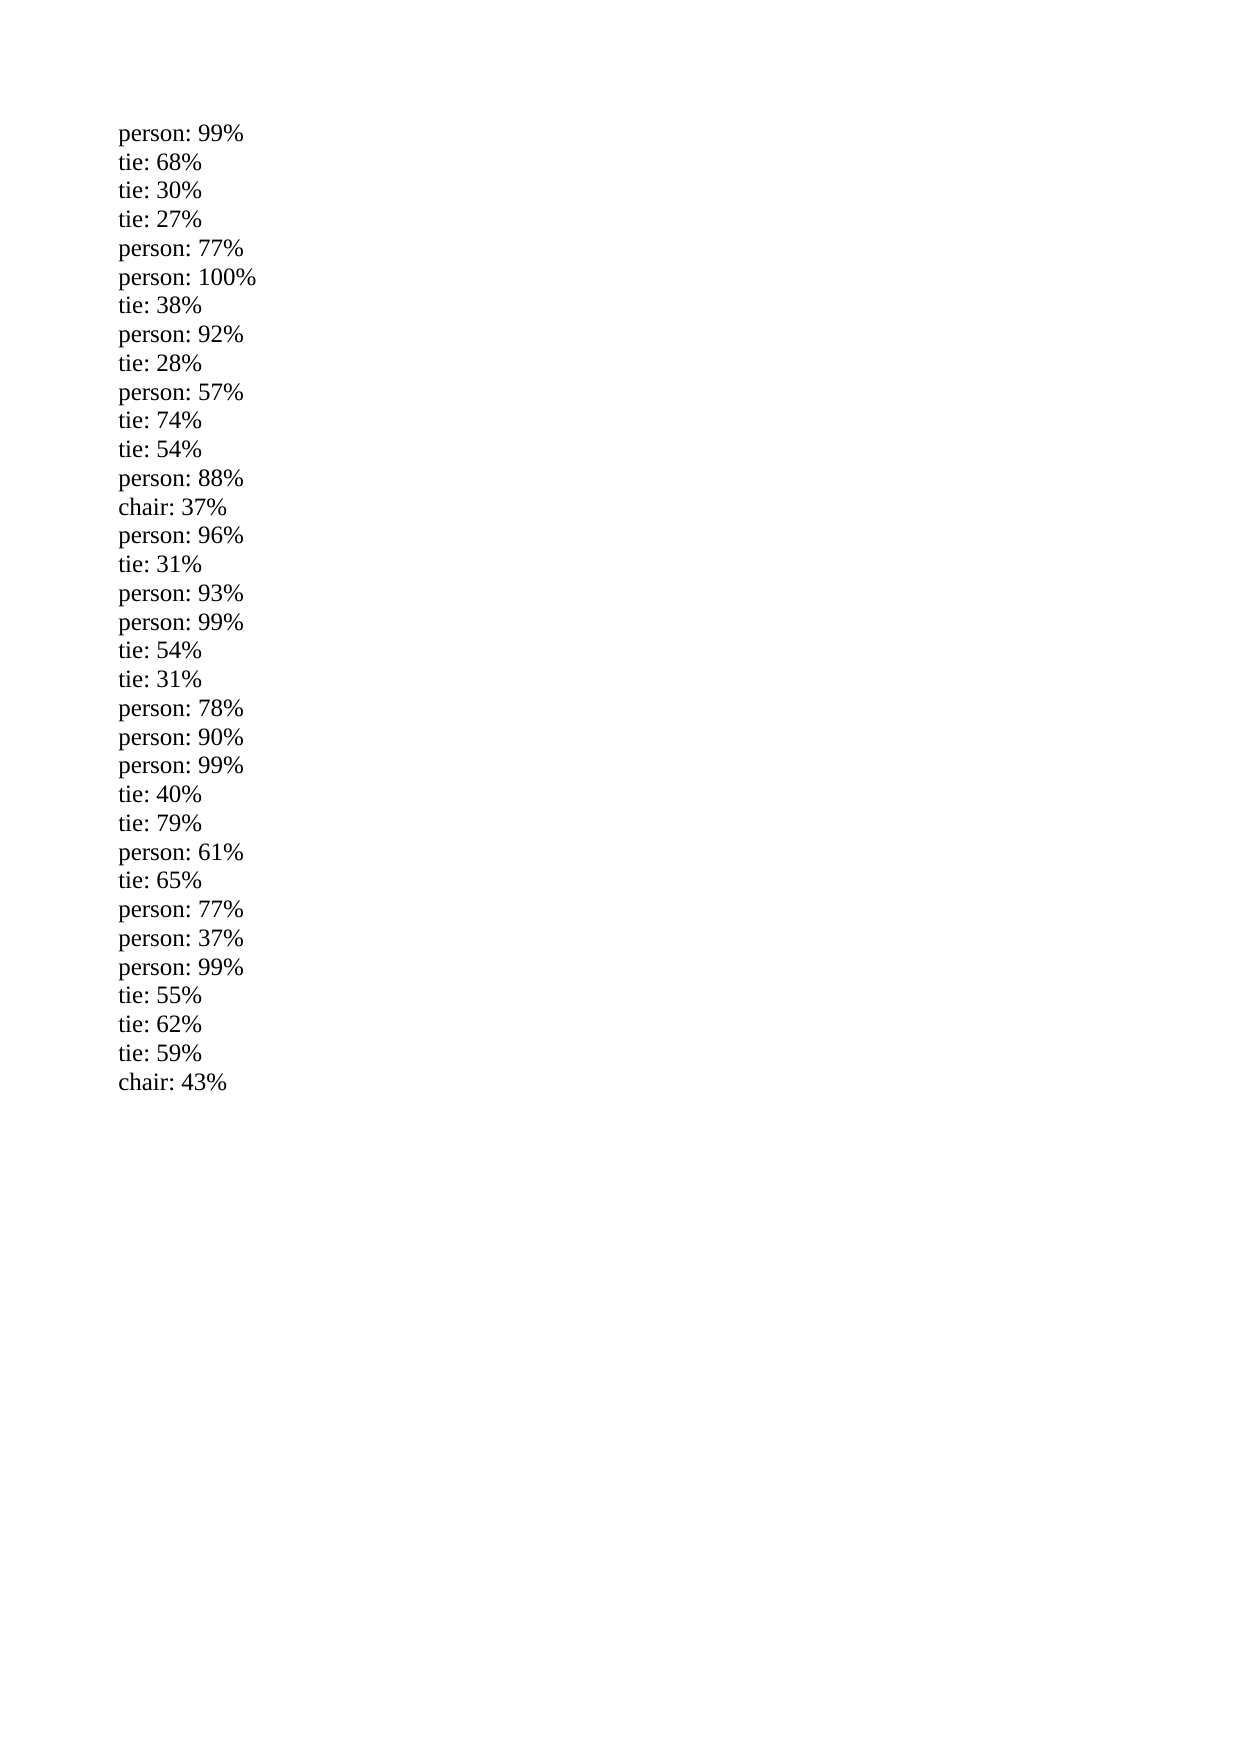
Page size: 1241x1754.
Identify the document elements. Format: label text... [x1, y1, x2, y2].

text person: 61% [118, 837, 1122, 866]
text person: 92% [118, 319, 1122, 348]
text tie: 30% [118, 176, 1122, 204]
text person: 93% [118, 578, 1122, 607]
text person: 99% [118, 952, 1122, 981]
text tie: 38% [118, 291, 1122, 319]
text tie: 54% [118, 636, 1122, 664]
text person: 37% [118, 923, 1122, 952]
text chair: 43% [118, 1067, 1122, 1096]
text tie: 55% [118, 981, 1122, 1009]
text tie: 54% [118, 434, 1122, 463]
text person: 96% [118, 521, 1122, 549]
text tie: 65% [118, 866, 1122, 894]
text chair: 37% [118, 492, 1122, 521]
text tie: 31% [118, 664, 1122, 693]
text tie: 79% [118, 808, 1122, 837]
text person: 78% [118, 693, 1122, 722]
text person: 77% [118, 233, 1122, 262]
text tie: 28% [118, 348, 1122, 377]
text tie: 40% [118, 779, 1122, 808]
text person: 99% [118, 751, 1122, 779]
text person: 57% [118, 377, 1122, 406]
text tie: 31% [118, 549, 1122, 578]
text person: 90% [118, 722, 1122, 751]
text person: 77% [118, 894, 1122, 923]
text tie: 74% [118, 406, 1122, 434]
text person: 88% [118, 463, 1122, 492]
text tie: 68% [118, 147, 1122, 176]
text person: 99% [118, 118, 1122, 147]
text tie: 62% [118, 1009, 1122, 1038]
text tie: 27% [118, 204, 1122, 233]
text person: 99% [118, 607, 1122, 636]
text person: 100% [118, 262, 1122, 291]
text tie: 59% [118, 1038, 1122, 1067]
